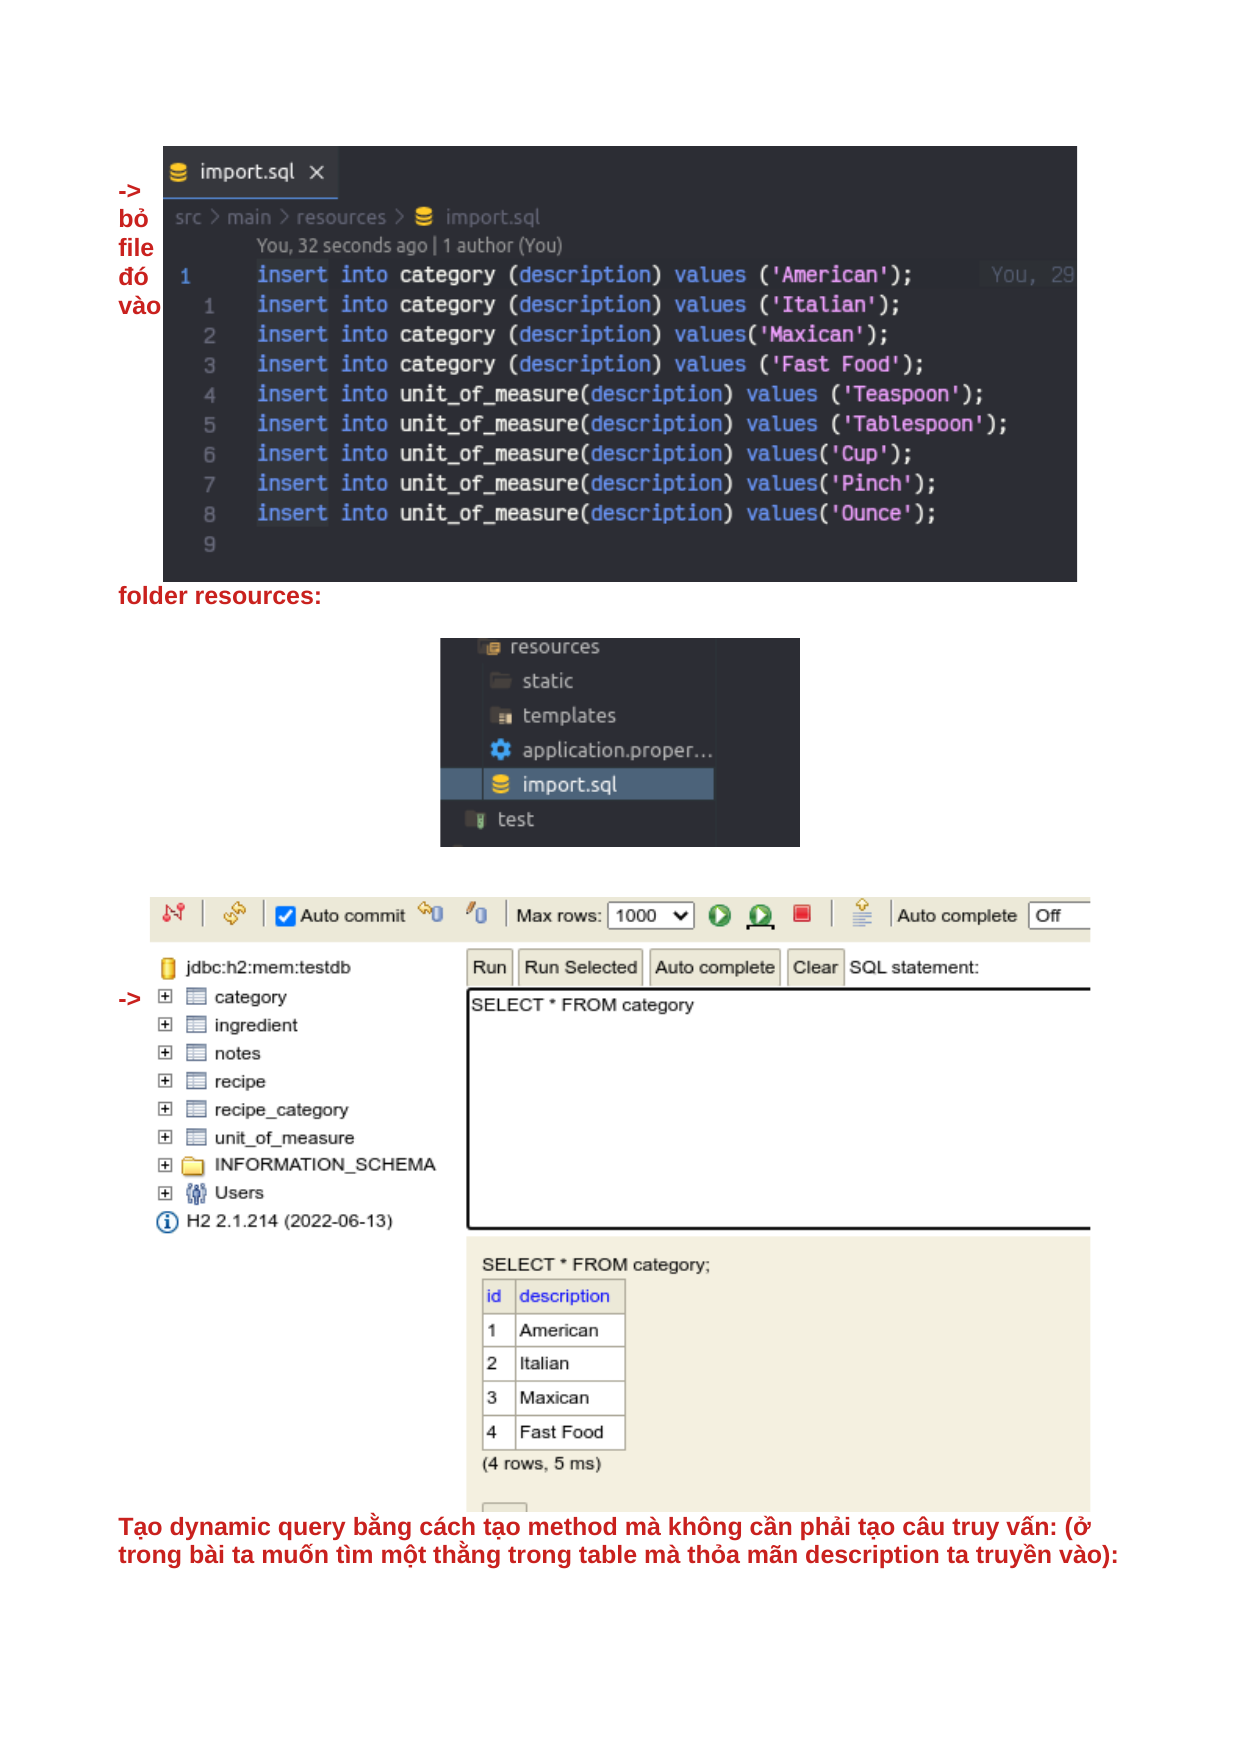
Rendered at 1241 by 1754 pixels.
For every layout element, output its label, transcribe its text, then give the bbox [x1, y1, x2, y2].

picture [440, 638, 800, 847]
text -> bỏ file đó vào folder resources: [118, 176, 1122, 610]
picture [163, 146, 1078, 582]
picture [149, 897, 1091, 1512]
text -> Tạo dynamic query bằng cách tạo method mà không cần phải tạo câu truy vấn: (ở trong bài ta muốn tìm một thằng trong table mà thỏa mãn description ta truyền vào): [118, 984, 1122, 1569]
